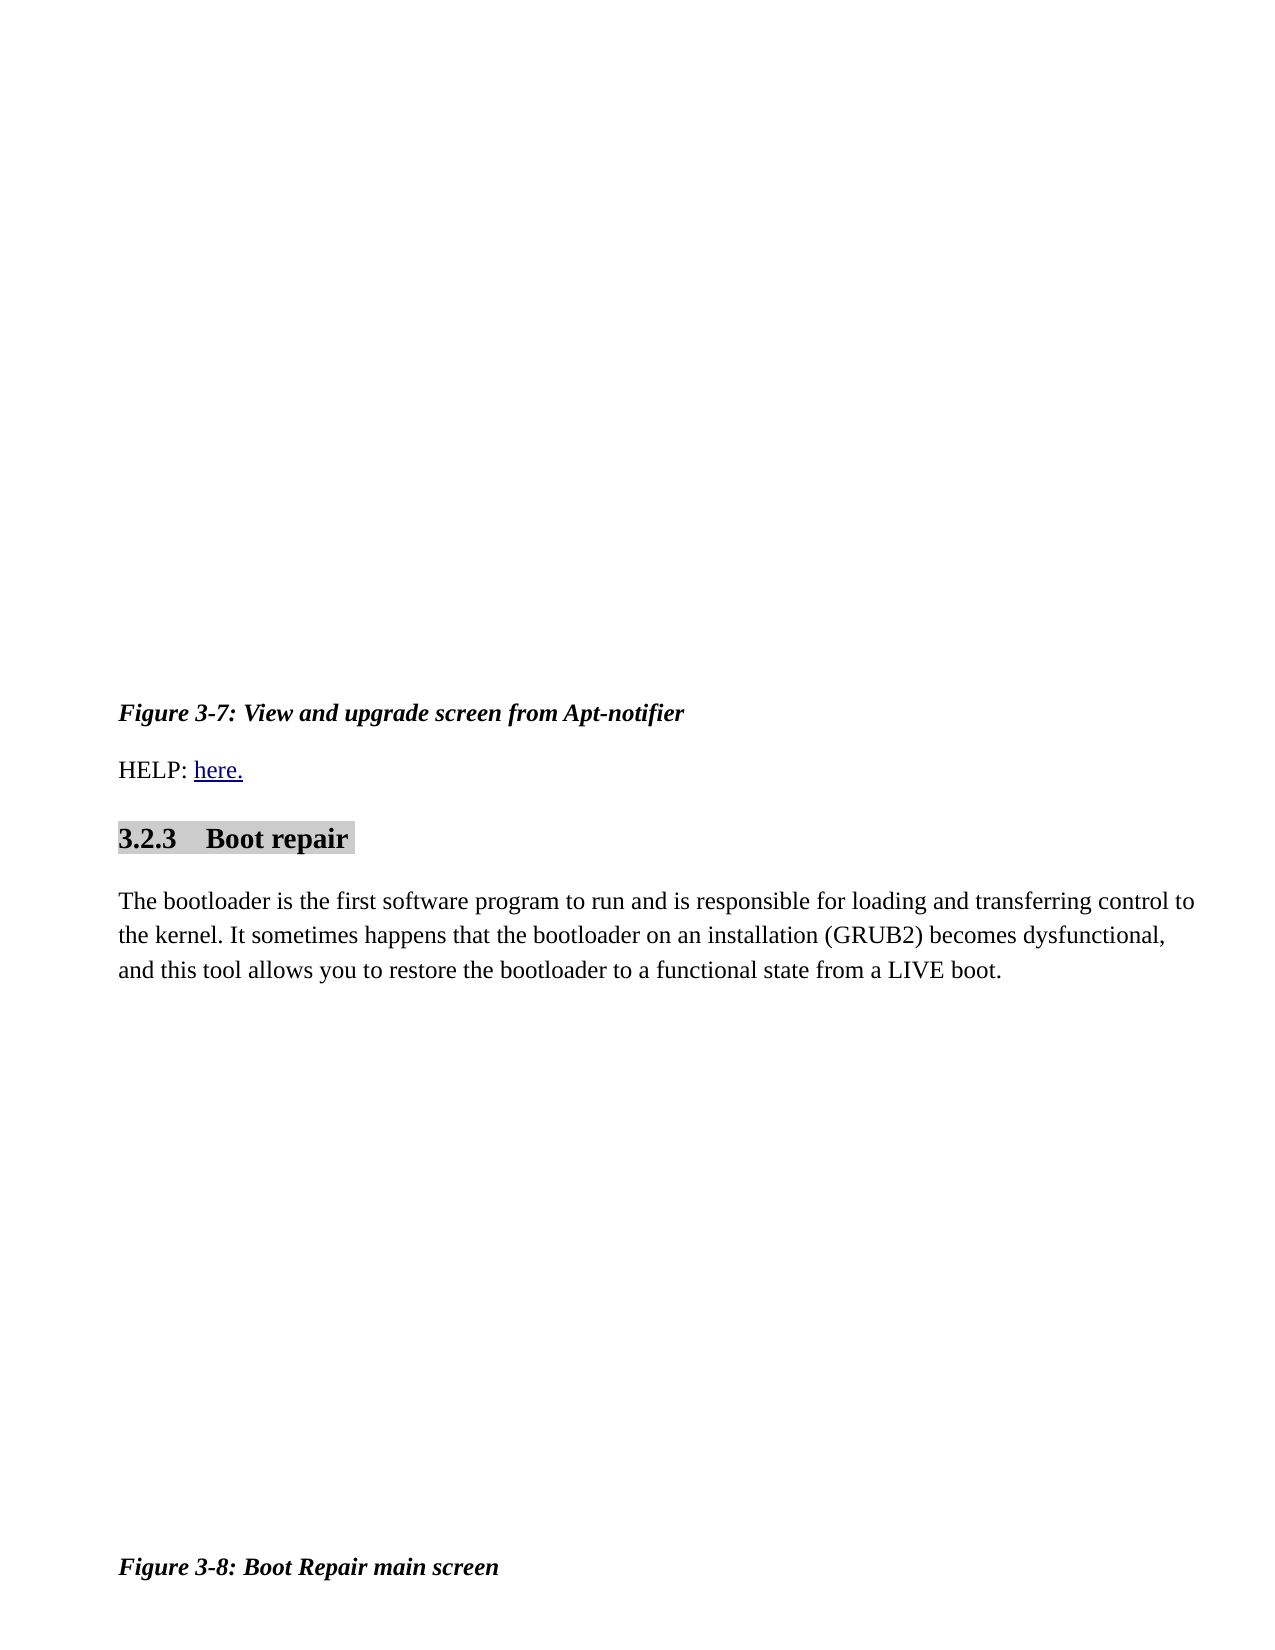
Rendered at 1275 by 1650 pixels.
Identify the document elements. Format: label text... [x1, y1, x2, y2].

text Figure 3-7: View and upgrade screen from Apt-notifier [118, 698, 1216, 727]
text Figure 3-8: Boot Repair main screen [118, 1552, 1216, 1581]
subtitle 3.2.3 Boot repair [355, 821, 1216, 854]
text The bootloader is the first software program to run and is responsible for loading and transferring control to the kernel. It sometimes happens that the bootloader on an installation (GRUB2) becomes dysfunctional, and this tool allows you to restore the bootloader to a functional state from a LIVE boot. [118, 886, 1201, 983]
text HELP: here. [118, 755, 1216, 784]
